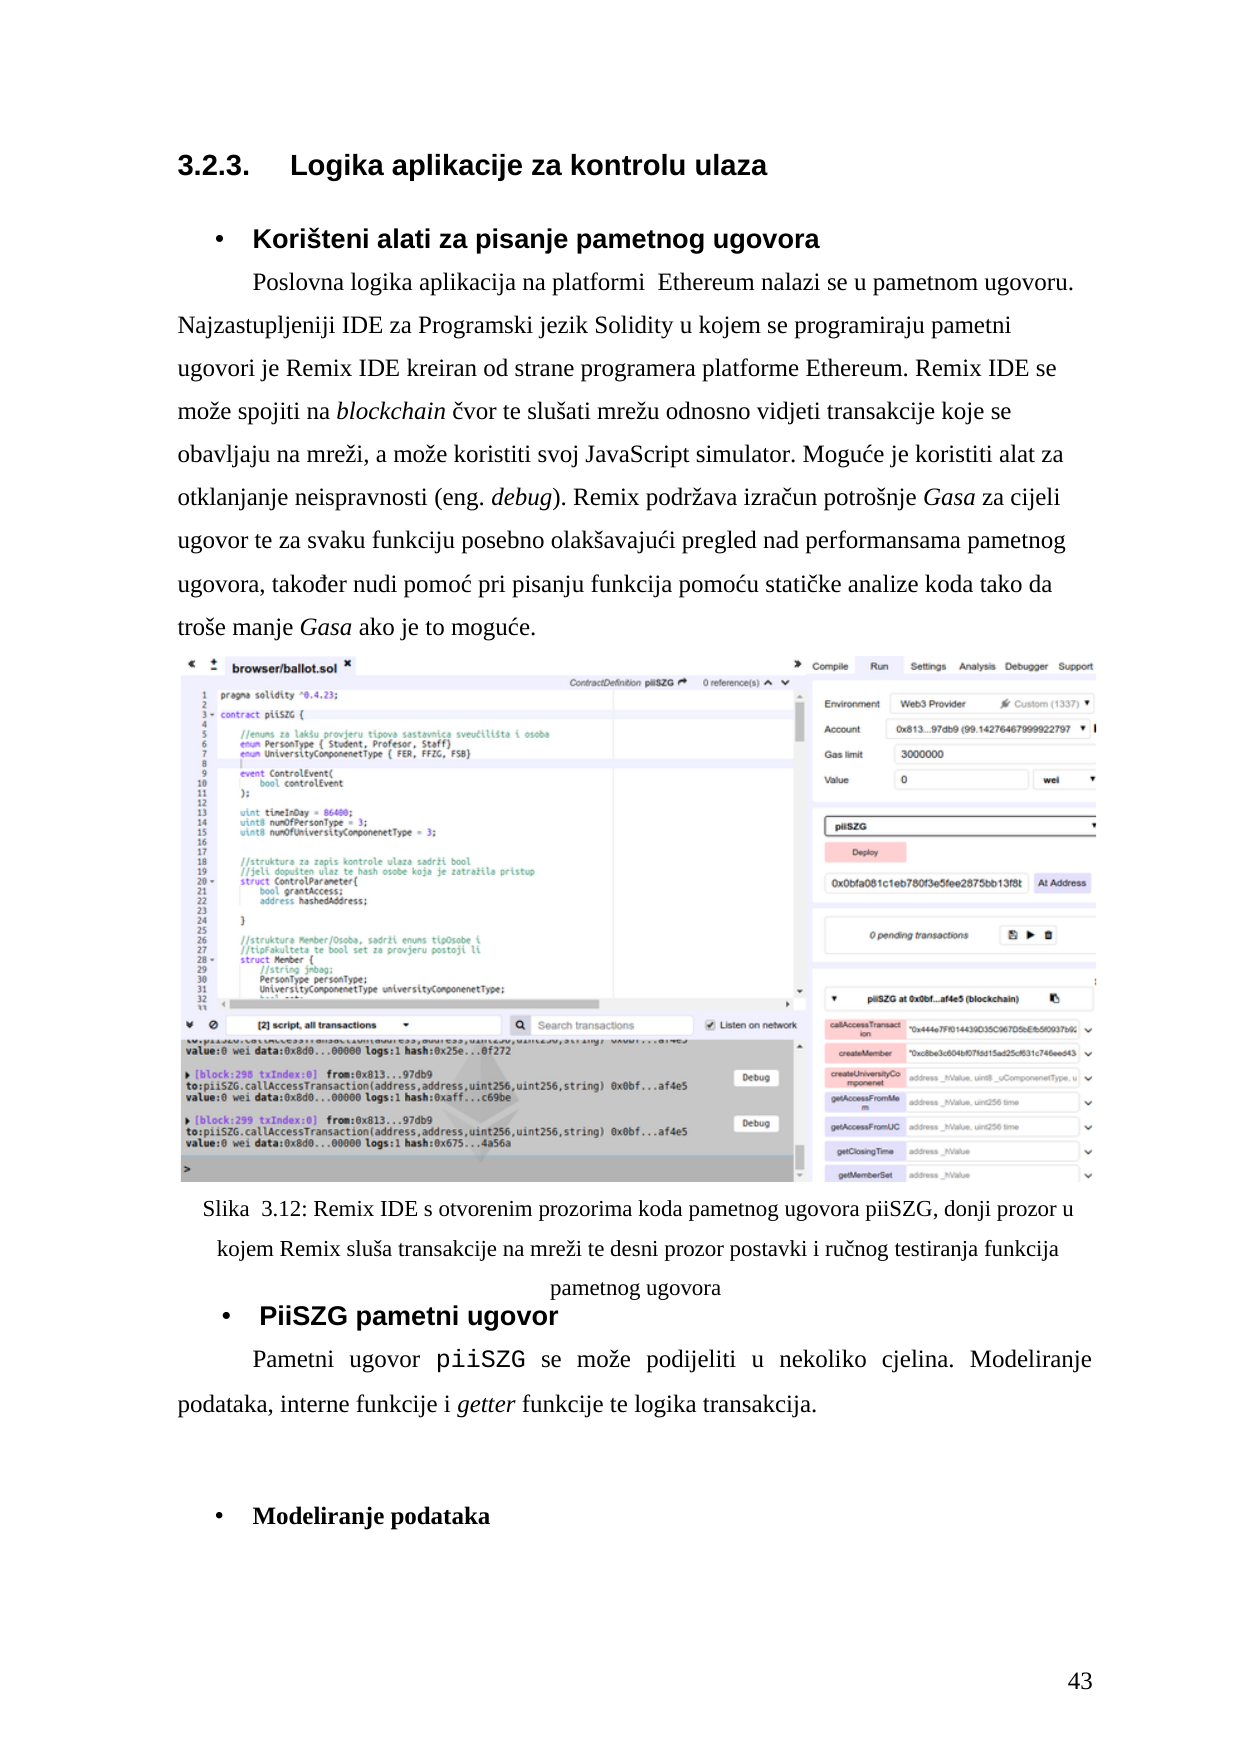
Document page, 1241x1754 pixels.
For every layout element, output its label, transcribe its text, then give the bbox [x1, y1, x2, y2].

text Slika 3.12: Remix IDE s otvorenim prozorima koda pametnog ugovora piiSZG, donji prozor u kojem Remix sluša transakcije na mreži te desni prozor postavki i ručnog testiranja funkcija pametnog ugovora [181, 1182, 1096, 1300]
text Poslovna logika aplikacija na platformi Ethereum nalazi se u pametnom ugovoru. Najzastupljeniji IDE za Programski jezik Solidity u kojem se programiraju pametni ugovori je Remix IDE kreiran od strane programera platforme Ethereum. Remix IDE se može spojiti na blockchain čvor te slušati mrežu odnosno vidjeti transakcije koje se obavljaju na mreži, a može koristiti svoj JavaScript simulator. Moguće je koristiti alat za otklanjanje neispravnosti (eng. debug). Remix podržava izračun potrošnje Gasa za cijeli ugovor te za svaku funkciju posebno olakšavajući pregled nad performansama pametnog ugovora, također nudi pomoć pri pisanju funkcija pomoću statičke analize koda tako da troše manje Gasa ako je to moguće. [177, 267, 1092, 641]
list Korišteni alati za pisanje pametnog ugovora [215, 223, 1092, 254]
text Pametni ugovor piiSZG se može podijeliti u nekoliko cjelina. Modeliranje podataka, interne funkcije i getter funkcije te logika transakcija. [177, 1344, 1092, 1418]
subtitle Logika aplikacije za kontrolu ulaza [177, 148, 1092, 181]
picture [180, 656, 1097, 1182]
list Modeliranje podataka [215, 1501, 1092, 1529]
list PiiSZG pametni ugovor [222, 1300, 1092, 1332]
